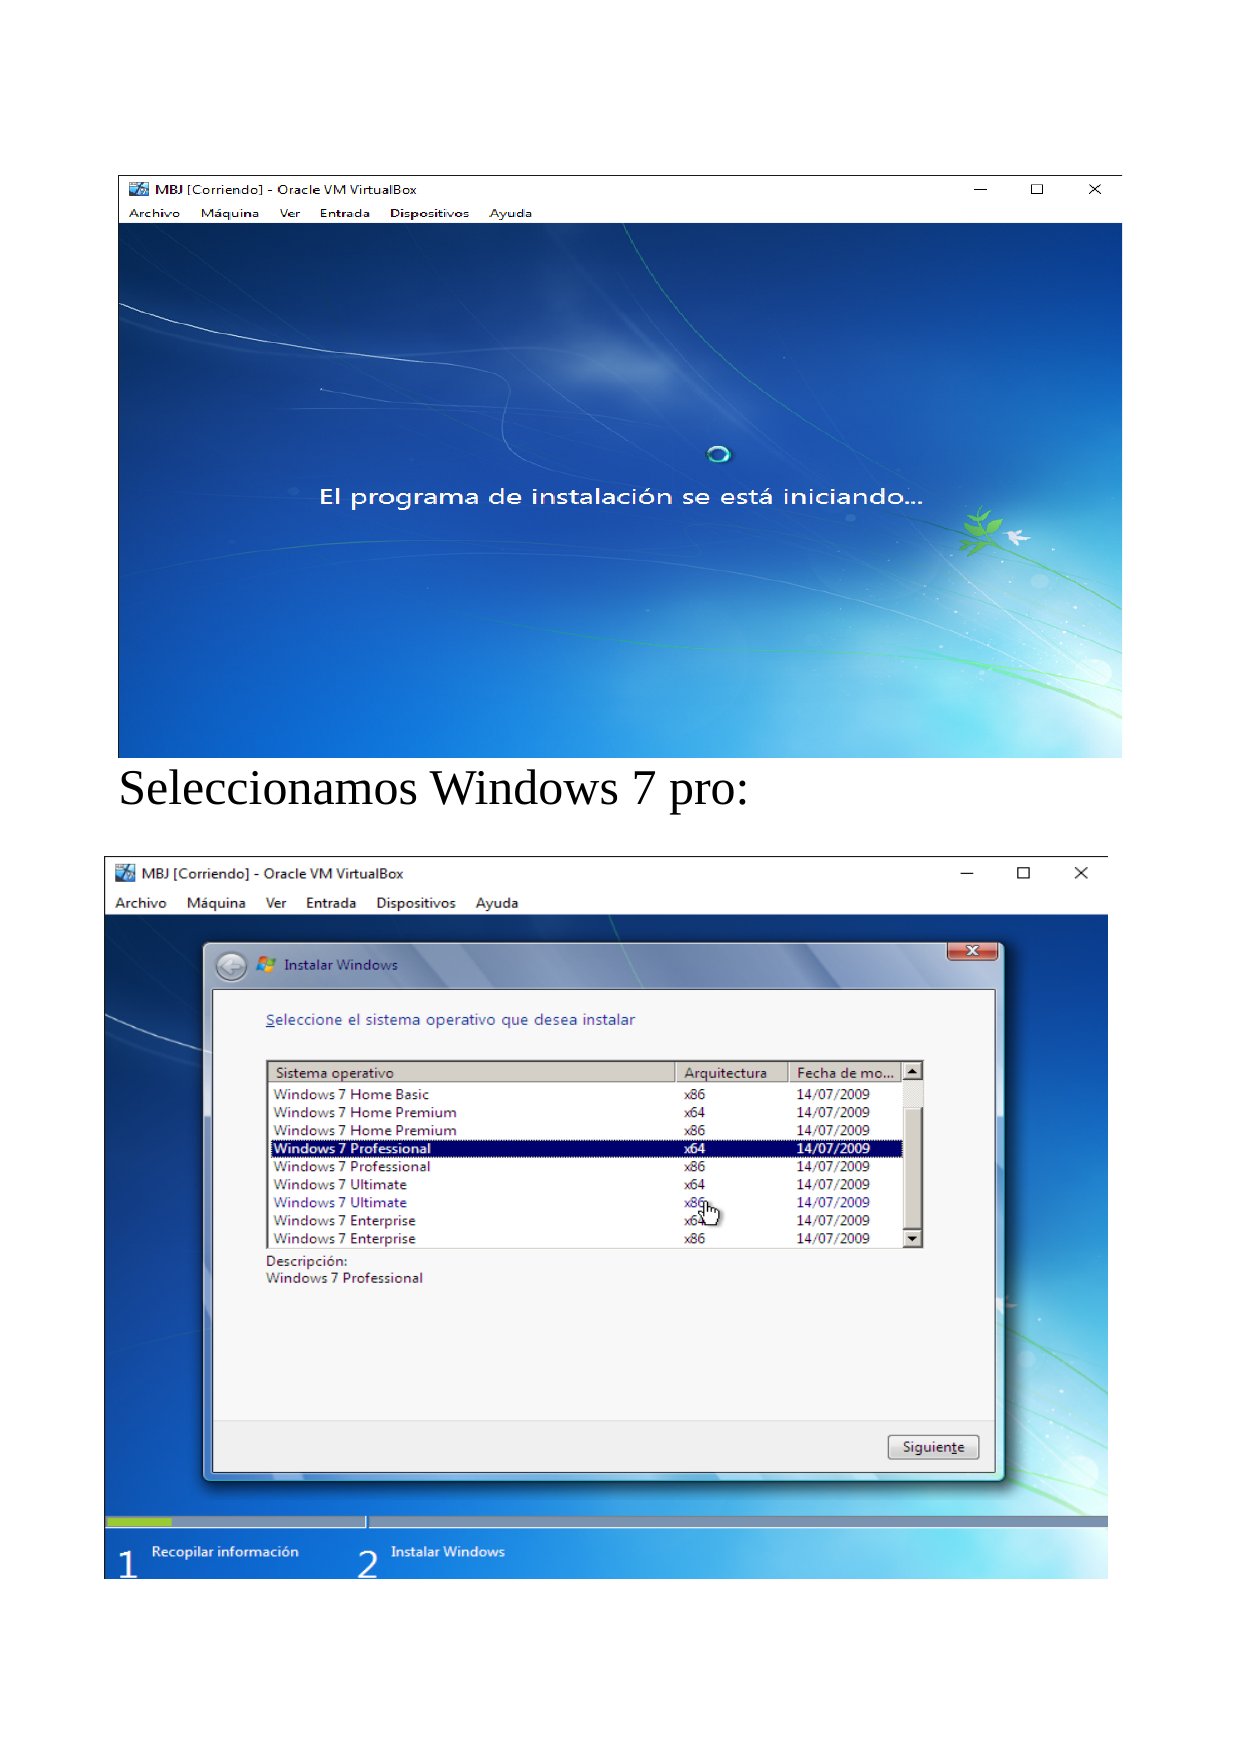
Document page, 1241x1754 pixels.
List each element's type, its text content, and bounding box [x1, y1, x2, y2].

text Seleccionamos Windows 7 pro: [118, 758, 1122, 815]
picture [118, 175, 1123, 758]
picture [104, 856, 1108, 1579]
